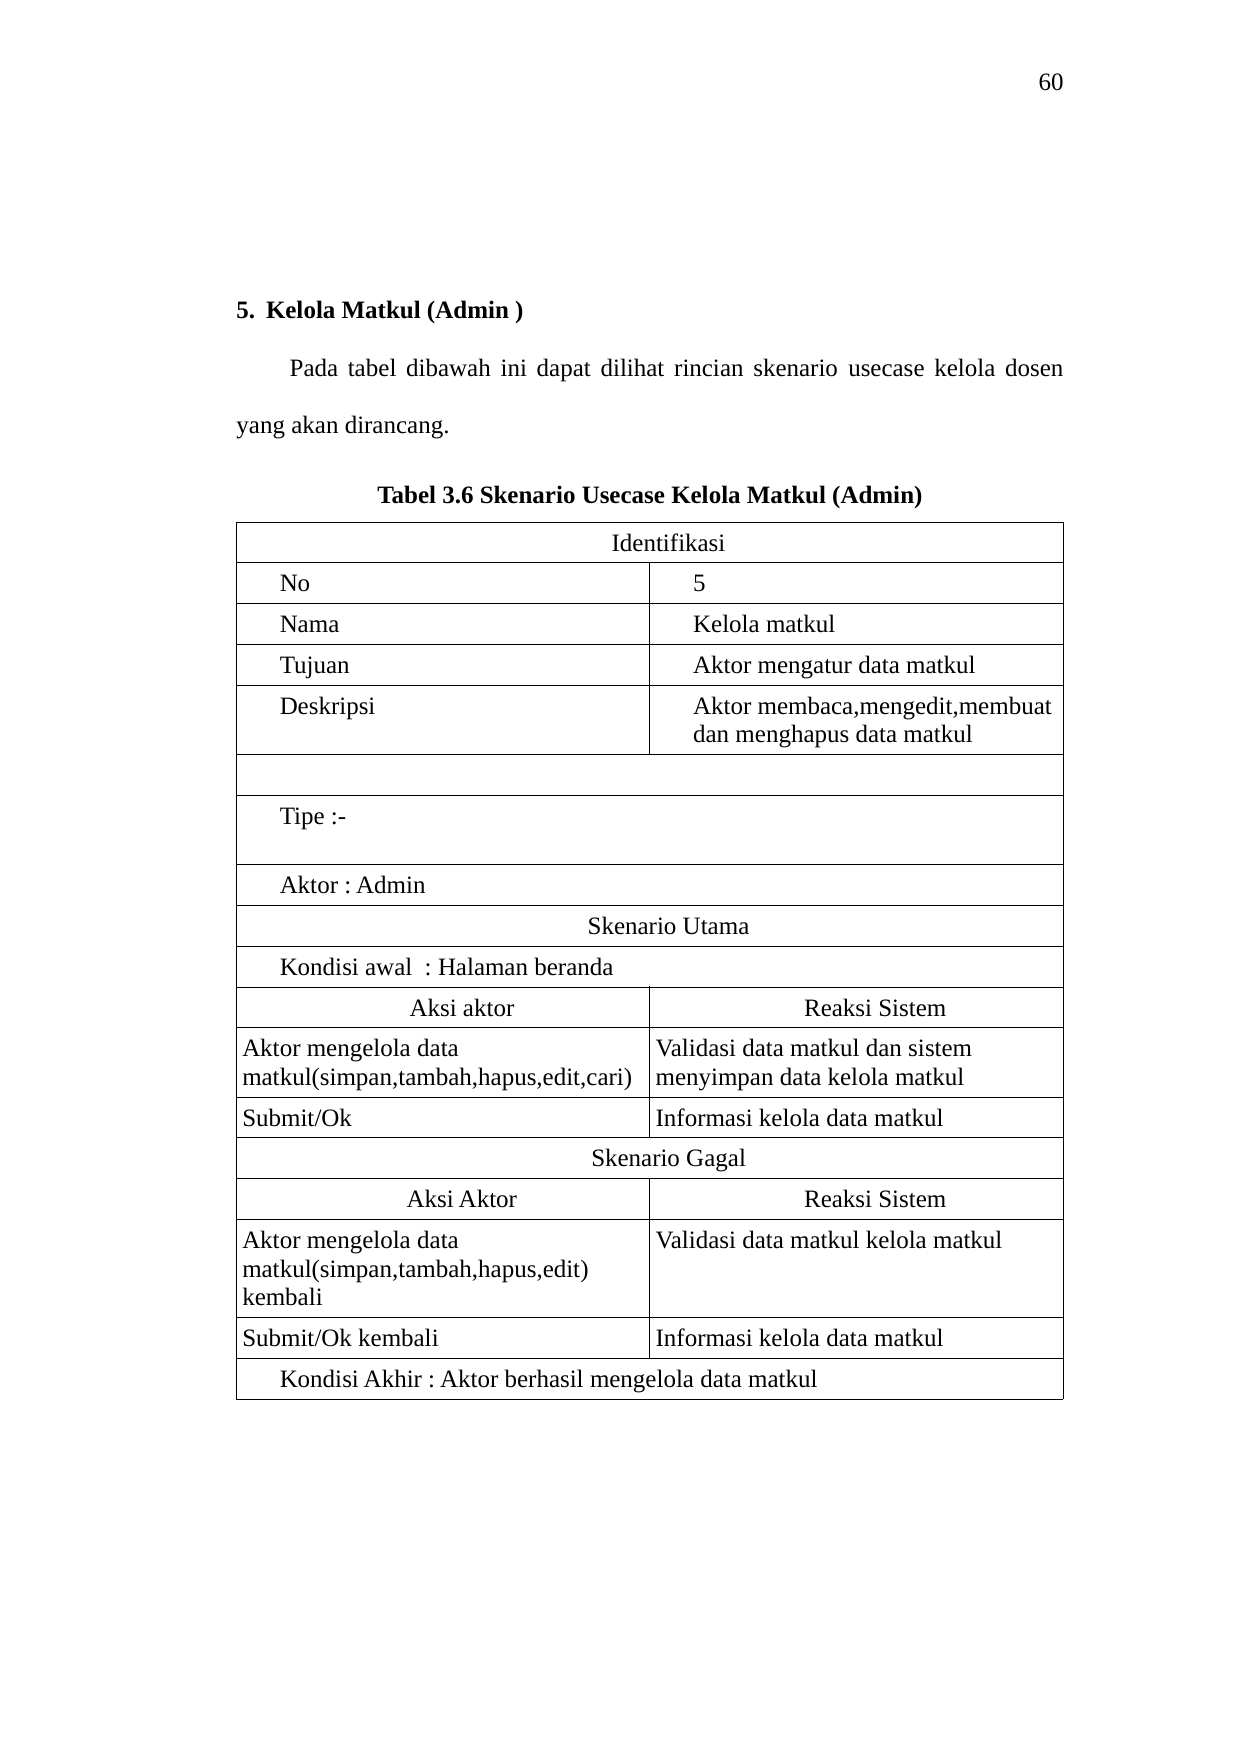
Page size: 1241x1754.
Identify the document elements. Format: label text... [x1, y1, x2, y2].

table_cell Submit/Ok [237, 1098, 649, 1137]
table_cell Aktor membaca,mengedit,membuat dan menghapus data matkul [650, 686, 1063, 754]
table_header Identifikasi [237, 523, 1063, 562]
table_cell [237, 755, 1063, 795]
table_cell 5 [650, 563, 1063, 603]
table_cell Tujuan [237, 645, 649, 684]
table_cell No [237, 563, 649, 603]
list Kelola Matkul (Admin ) [236, 295, 1063, 324]
table_cell Reaksi Sistem [650, 988, 1063, 1027]
table_cell Aktor mengelola data matkul(simpan,tambah,hapus,edit,cari) [237, 1028, 649, 1097]
table_cell Informasi kelola data matkul [650, 1098, 1063, 1137]
table_cell Aksi aktor [237, 988, 649, 1027]
text Pada tabel dibawah ini dapat dilihat rincian skenario usecase kelola dosen yang akan dirancang. [236, 353, 1063, 439]
table_cell Skenario Utama [237, 906, 1063, 946]
table_cell Aktor mengatur data matkul [650, 645, 1063, 684]
table_cell Deskripsi [237, 686, 649, 754]
table_cell Submit/Ok kembali [237, 1318, 649, 1358]
table_cell Tipe :- [237, 796, 1063, 864]
text Tabel 3.6 Skenario Usecase Kelola Matkul (Admin) [236, 480, 1063, 509]
table_cell Aktor mengelola data matkul(simpan,tambah,hapus,edit) kembali [237, 1220, 649, 1317]
table_cell Aksi Aktor [237, 1179, 649, 1219]
table_cell Reaksi Sistem [650, 1179, 1063, 1219]
table_cell Kelola matkul [650, 604, 1063, 644]
table_cell Informasi kelola data matkul [650, 1318, 1063, 1358]
table_cell Kondisi Akhir : Aktor berhasil mengelola data matkul [237, 1359, 1063, 1398]
table_cell Skenario Gagal [237, 1138, 1063, 1178]
table_cell Aktor : Admin [237, 865, 1063, 905]
table_cell Validasi data matkul kelola matkul [650, 1220, 1063, 1317]
table_cell Nama [237, 604, 649, 644]
table_cell Validasi data matkul dan sistem menyimpan data kelola matkul [650, 1028, 1063, 1097]
table_cell Kondisi awal : Halaman beranda [237, 947, 1063, 986]
